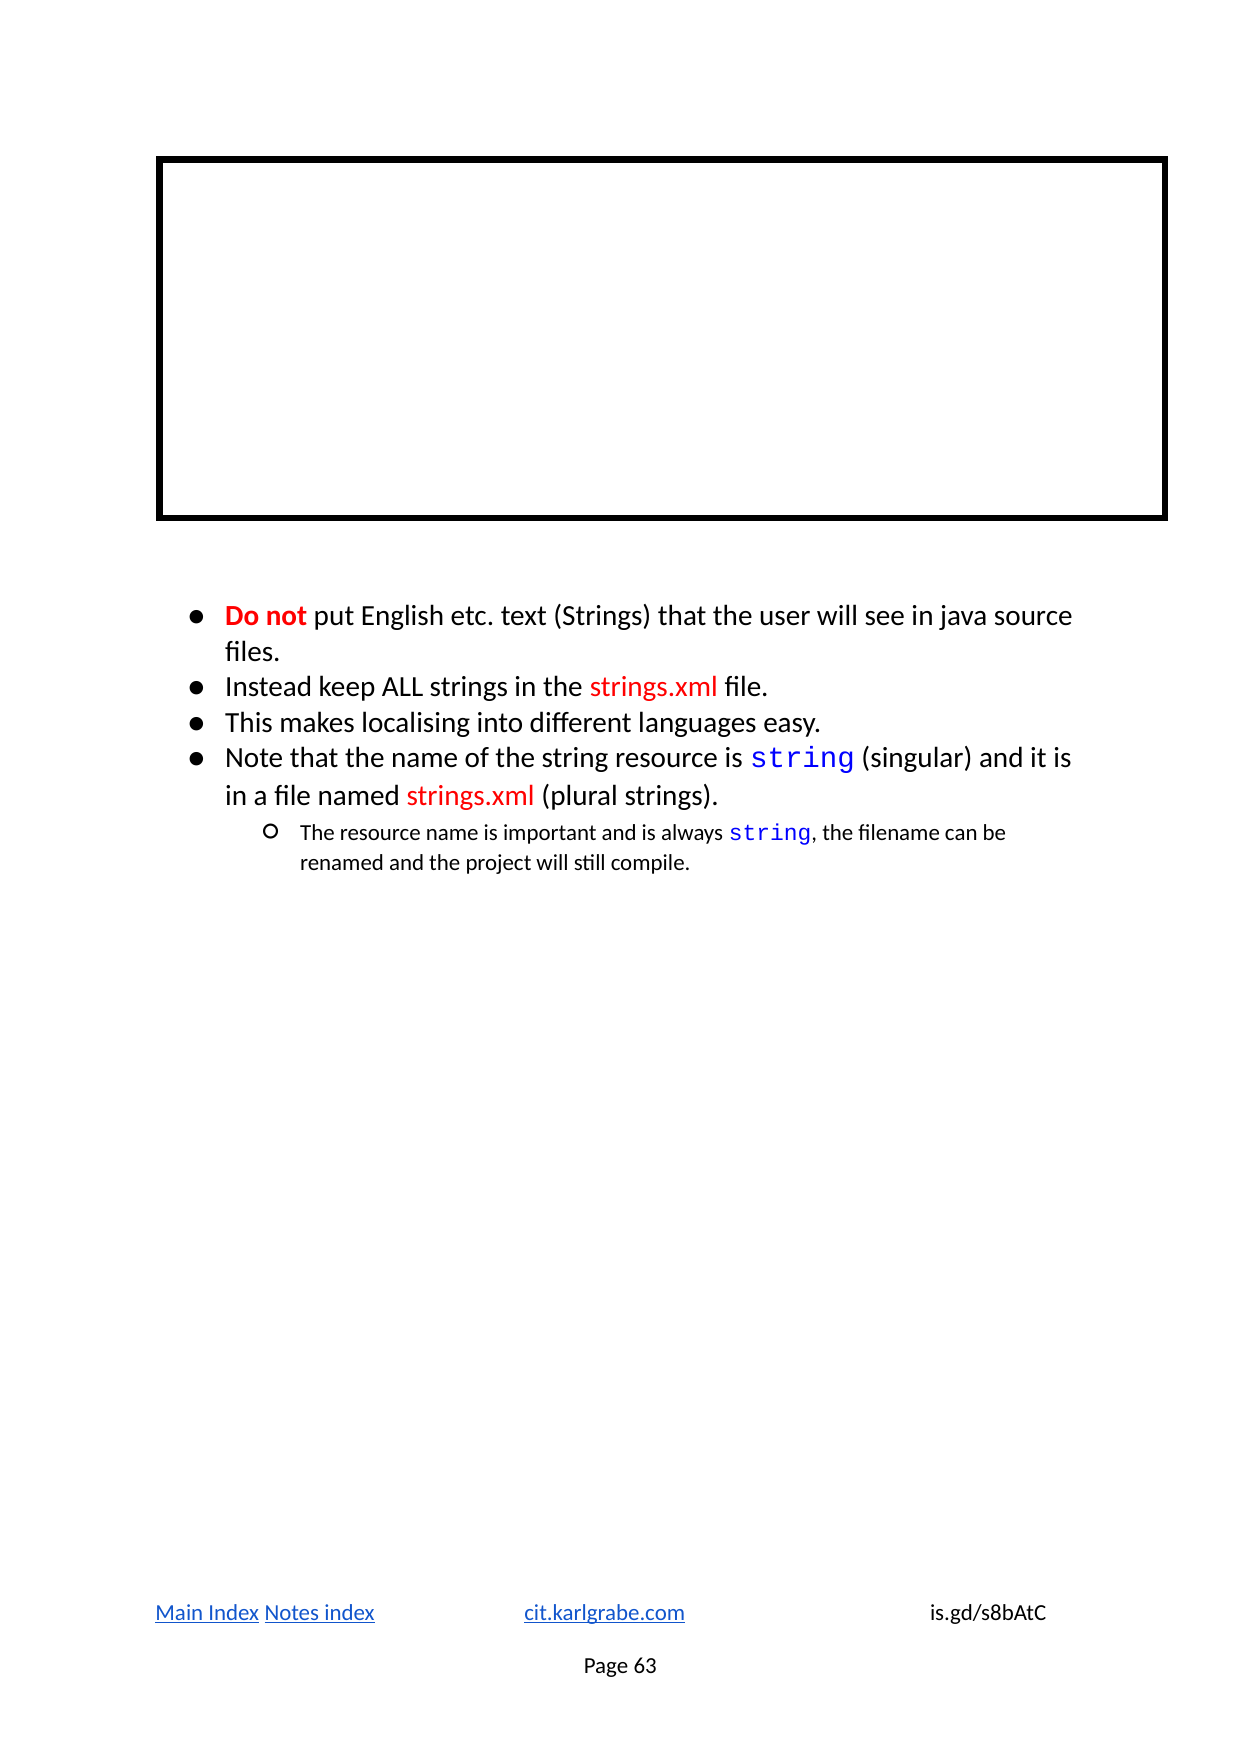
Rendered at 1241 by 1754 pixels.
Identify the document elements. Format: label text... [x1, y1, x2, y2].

picture [163, 163, 1162, 515]
list Do not put English etc. text (Strings) that the user will see in java source files. [187, 597, 1090, 668]
list This makes localising into different languages easy. [187, 704, 1090, 739]
list The resource name is important and is always string, the filename can be renamed and the project will still compile. [262, 812, 1090, 876]
list Note that the name of the string resource is string (singular) and it is in a file named strings.xml (plural strings). [187, 739, 1090, 812]
list Instead keep ALL strings in the strings.xml file. [187, 668, 1090, 704]
